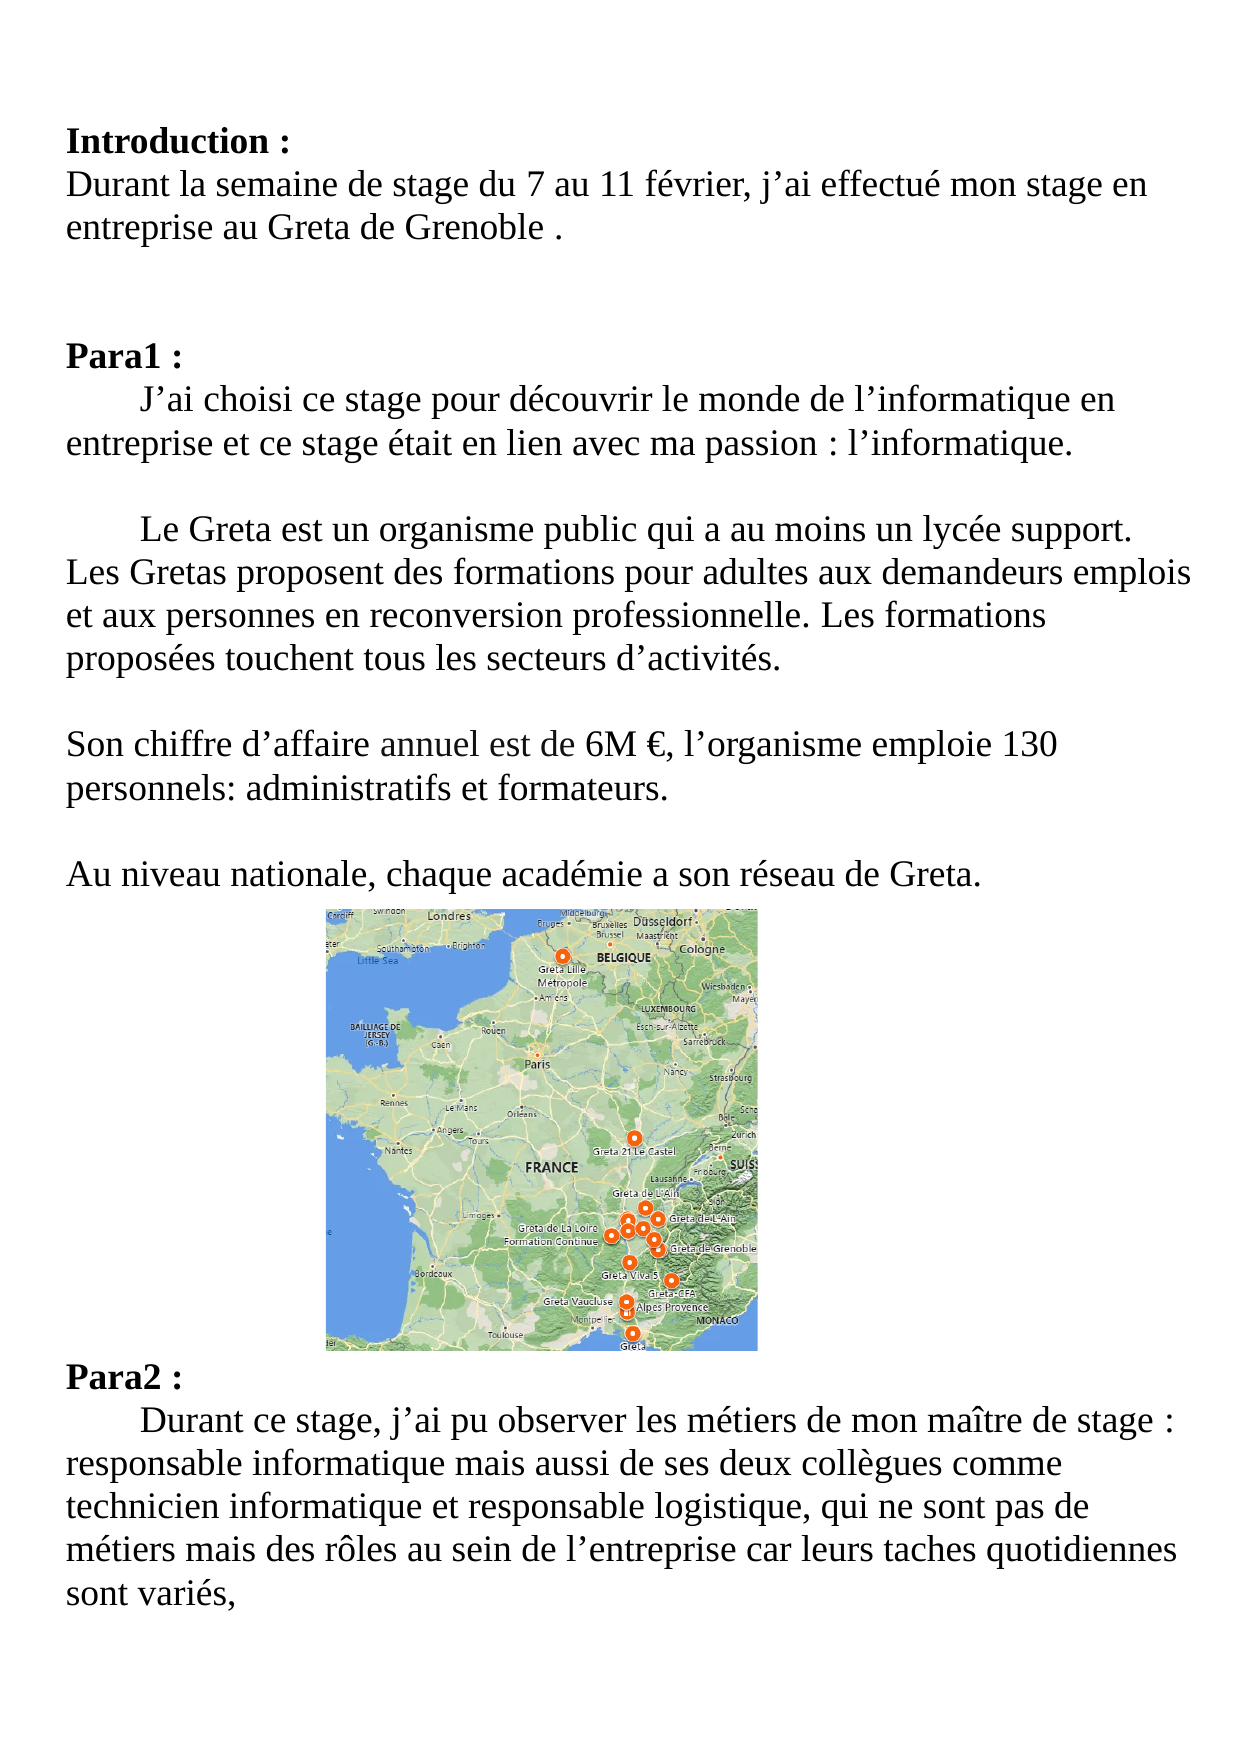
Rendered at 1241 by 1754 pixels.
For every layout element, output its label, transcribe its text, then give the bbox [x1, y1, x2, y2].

text Son chiffre d’affaire annuel est de 6M €, l’organisme emploie 130 personnels: administratifs et formateurs. [66, 722, 1200, 808]
text Durant ce stage, j’ai pu observer les métiers de mon maître de stage : responsable informatique mais aussi de ses deux collègues comme technicien informatique et responsable logistique, qui ne sont pas de métiers mais des rôles au sein de l’entreprise car leurs taches quotidiennes sont variés, [66, 1397, 1200, 1613]
text Introduction : [66, 118, 1200, 161]
picture [345, 909, 758, 1351]
text Les Gretas proposent des formations pour adultes aux demandeurs emplois et aux personnes en reconversion professionnelle. Les formations proposées touchent tous les secteurs d’activités. [66, 549, 1200, 679]
text Para1 : [66, 334, 1200, 377]
text Le Greta est un organisme public qui a au moins un lycée support. [66, 506, 1200, 549]
text Au niveau nationale, chaque académie a son réseau de Greta. [66, 851, 1200, 894]
text Para2 : [66, 1354, 1200, 1397]
text Durant la semaine de stage du 7 au 11 février, j’ai effectué mon stage en entreprise au Greta de Grenoble . [66, 161, 1200, 247]
text J’ai choisi ce stage pour découvrir le monde de l’informatique en entreprise et ce stage était en lien avec ma passion : l’informatique. [66, 377, 1200, 463]
